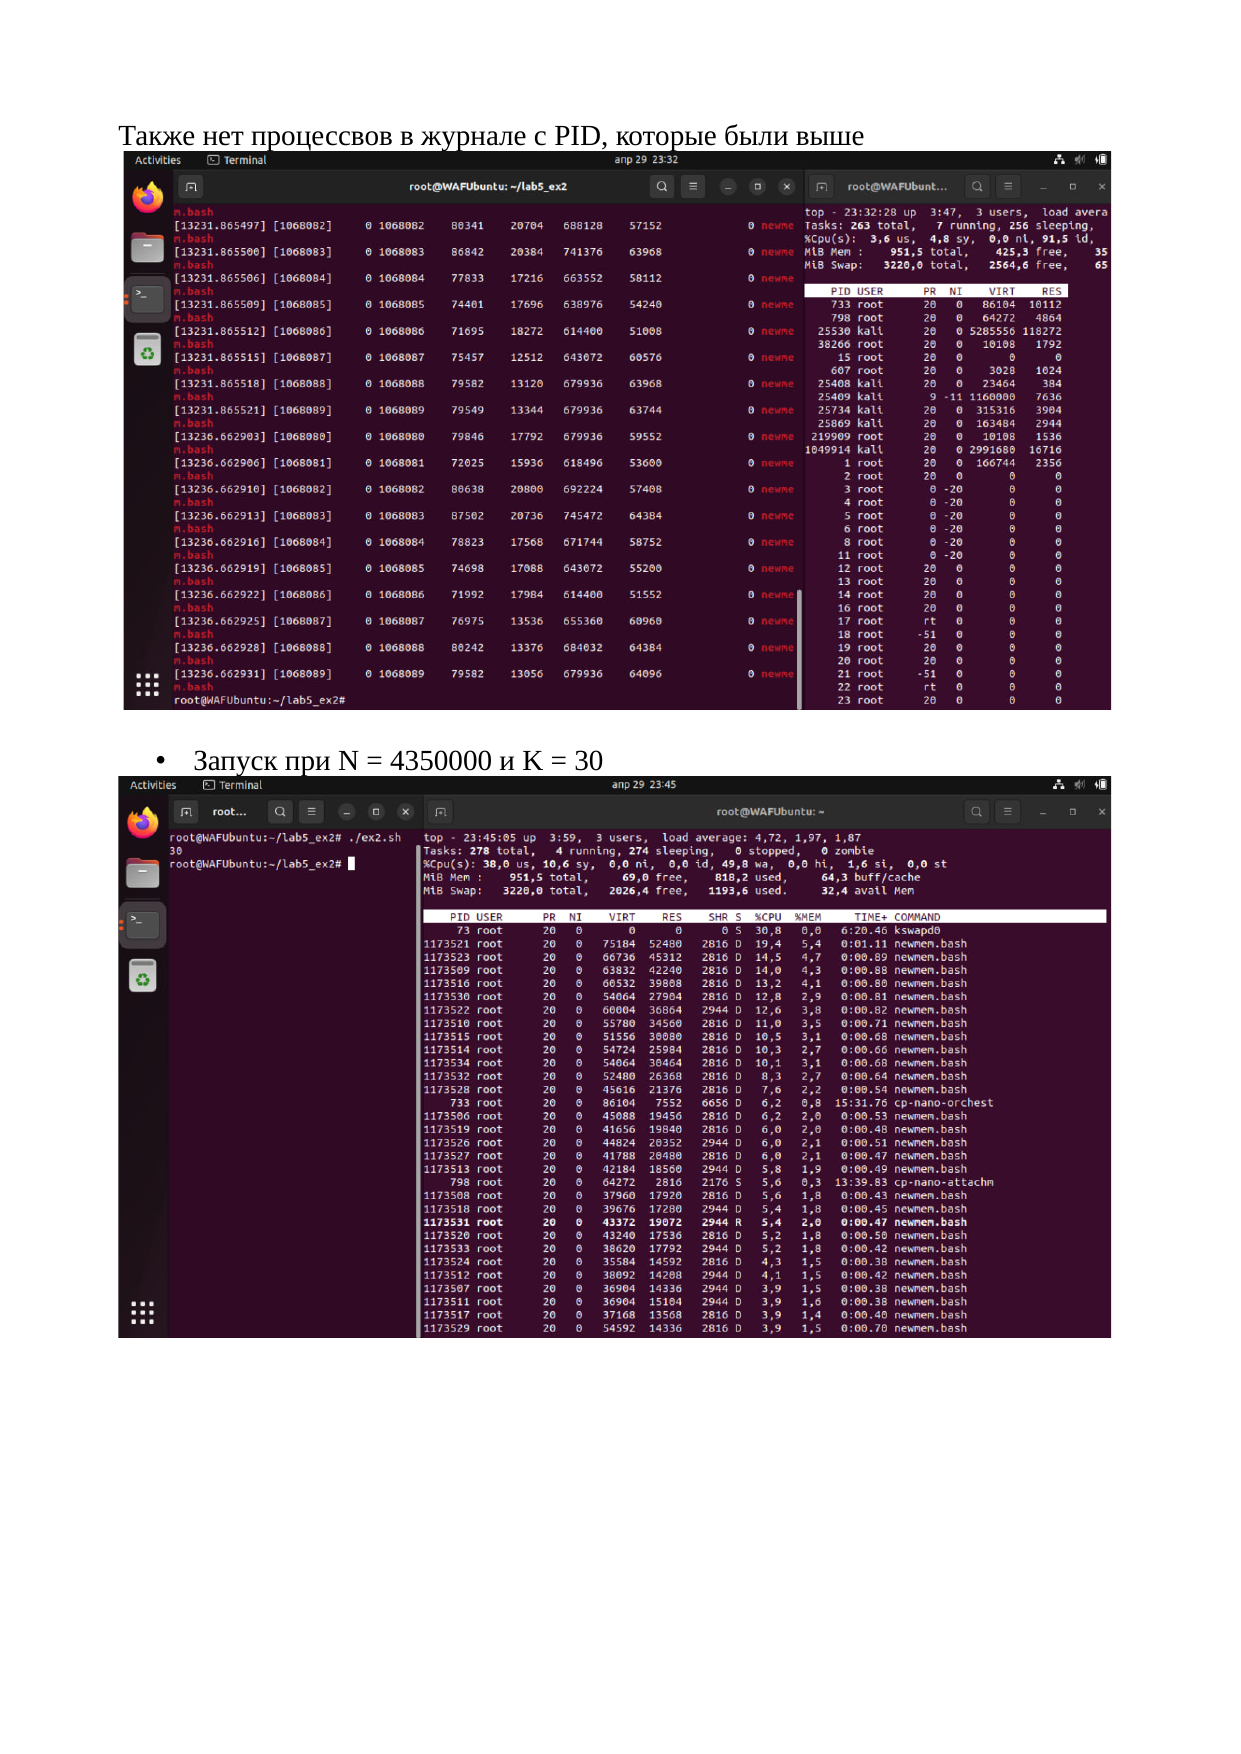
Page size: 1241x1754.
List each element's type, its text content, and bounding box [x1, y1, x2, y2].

picture [118, 776, 1112, 1338]
picture [123, 151, 1112, 710]
list Запуск при N = 4350000 и K = 30 [156, 743, 1122, 777]
text Также нет процессвов в журнале с PID, которые были выше [118, 118, 1122, 152]
